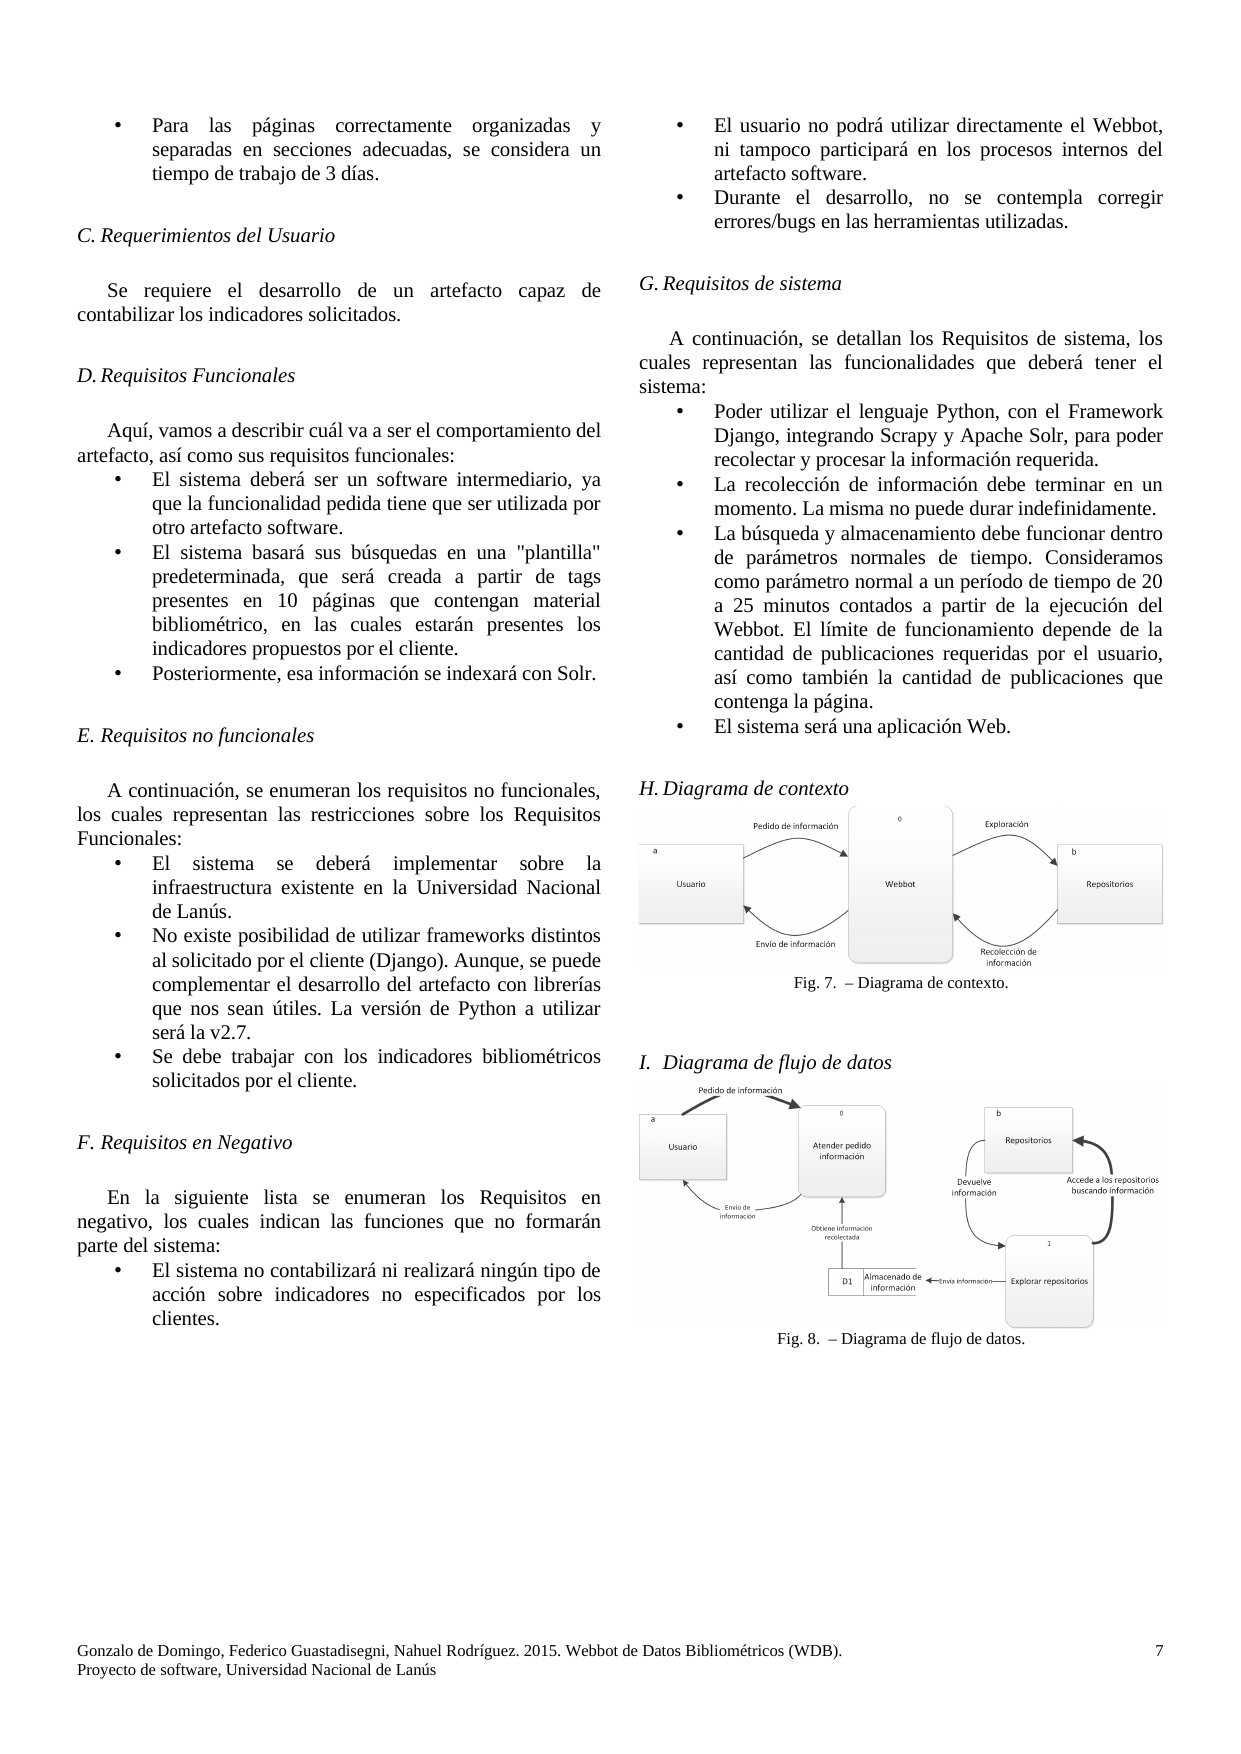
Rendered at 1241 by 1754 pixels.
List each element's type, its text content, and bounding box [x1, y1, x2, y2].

picture [638, 806, 1164, 973]
subtitle Diagrama de flujo de datos [639, 1050, 1163, 1074]
list Se debe trabajar con los indicadores bibliométricos solicitados por el cliente. [114, 1044, 601, 1092]
list No existe posibilidad de utilizar frameworks distintos al solicitado por el cliente (Django). Aunque, se puede complementar el desarrollo del artefacto con librerías que nos sean útiles. La versión de Python a utilizar será la v2.7. [114, 923, 601, 1044]
subtitle Requisitos no funcionales [77, 723, 601, 747]
subtitle Requisitos en Negativo [77, 1130, 601, 1154]
list La recolección de información debe terminar en un momento. La misma no puede durar indefinidamente. [676, 472, 1163, 520]
text En la siguiente lista se enumeran los Requisitos en negativo, los cuales indican las funciones que no formarán parte del sistema: [77, 1185, 601, 1257]
list El sistema basará sus búsquedas en una "plantilla" predeterminada, que será creada a partir de tags presentes en 10 páginas que contengan material bibliométrico, en las cuales estarán presentes los indicadores propuestos por el cliente. [114, 540, 601, 660]
list Durante el desarrollo, no se contempla corregir errores/bugs en las herramientas utilizadas. [676, 185, 1163, 233]
list Para las páginas correctamente organizadas y separadas en secciones adecuadas, se considera un tiempo de trabajo de 3 días. [114, 112, 601, 185]
list El sistema deberá ser un software intermediario, ya que la funcionalidad pedida tiene que ser utilizada por otro artefacto software. [114, 467, 601, 539]
list Poder utilizar el lenguaje Python, con el Framework Django, integrando Scrapy y Apache Solr, para poder recolectar y procesar la información requerida. [676, 399, 1163, 471]
subtitle Requisitos de sistema [639, 271, 1163, 295]
subtitle Requisitos Funcionales [77, 363, 601, 387]
picture [638, 1080, 1164, 1329]
list – Diagrama de contexto. [639, 973, 1163, 992]
list Posteriormente, esa información se indexará con Solr. [114, 661, 601, 685]
text Se requiere el desarrollo de un artefacto capaz de contabilizar los indicadores solicitados. [77, 277, 601, 326]
subtitle Diagrama de contexto [639, 776, 1163, 800]
list El usuario no podrá utilizar directamente el Webbot, ni tampoco participará en los procesos internos del artefacto software. [676, 112, 1163, 185]
list La búsqueda y almacenamiento debe funcionar dentro de parámetros normales de tiempo. Consideramos como parámetro normal a un período de tiempo de 20 a 25 minutos contados a partir de la ejecución del Webbot. El límite de funcionamiento depende de la cantidad de publicaciones requeridas por el usuario, así como también la cantidad de publicaciones que contenga la página. [676, 521, 1163, 713]
subtitle Requerimientos del Usuario [77, 222, 601, 247]
list El sistema será una aplicación Web. [676, 714, 1163, 738]
list El sistema se deberá implementar sobre la infraestructura existente en la Universidad Nacional de Lanús. [114, 851, 601, 923]
text Aquí, vamos a describir cuál va a ser el comportamiento del artefacto, así como sus requisitos funcionales: [77, 418, 601, 467]
list El sistema no contabilizará ni realizará ningún tipo de acción sobre indicadores no especificados por los clientes. [114, 1258, 601, 1330]
text A continuación, se detallan los Requisitos de sistema, los cuales representan las funcionalidades que deberá tener el sistema: [639, 326, 1163, 398]
text A continuación, se enumeran los requisitos no funcionales, los cuales representan las restricciones sobre los Requisitos Funcionales: [77, 778, 601, 850]
list – Diagrama de flujo de datos. [639, 1329, 1163, 1348]
